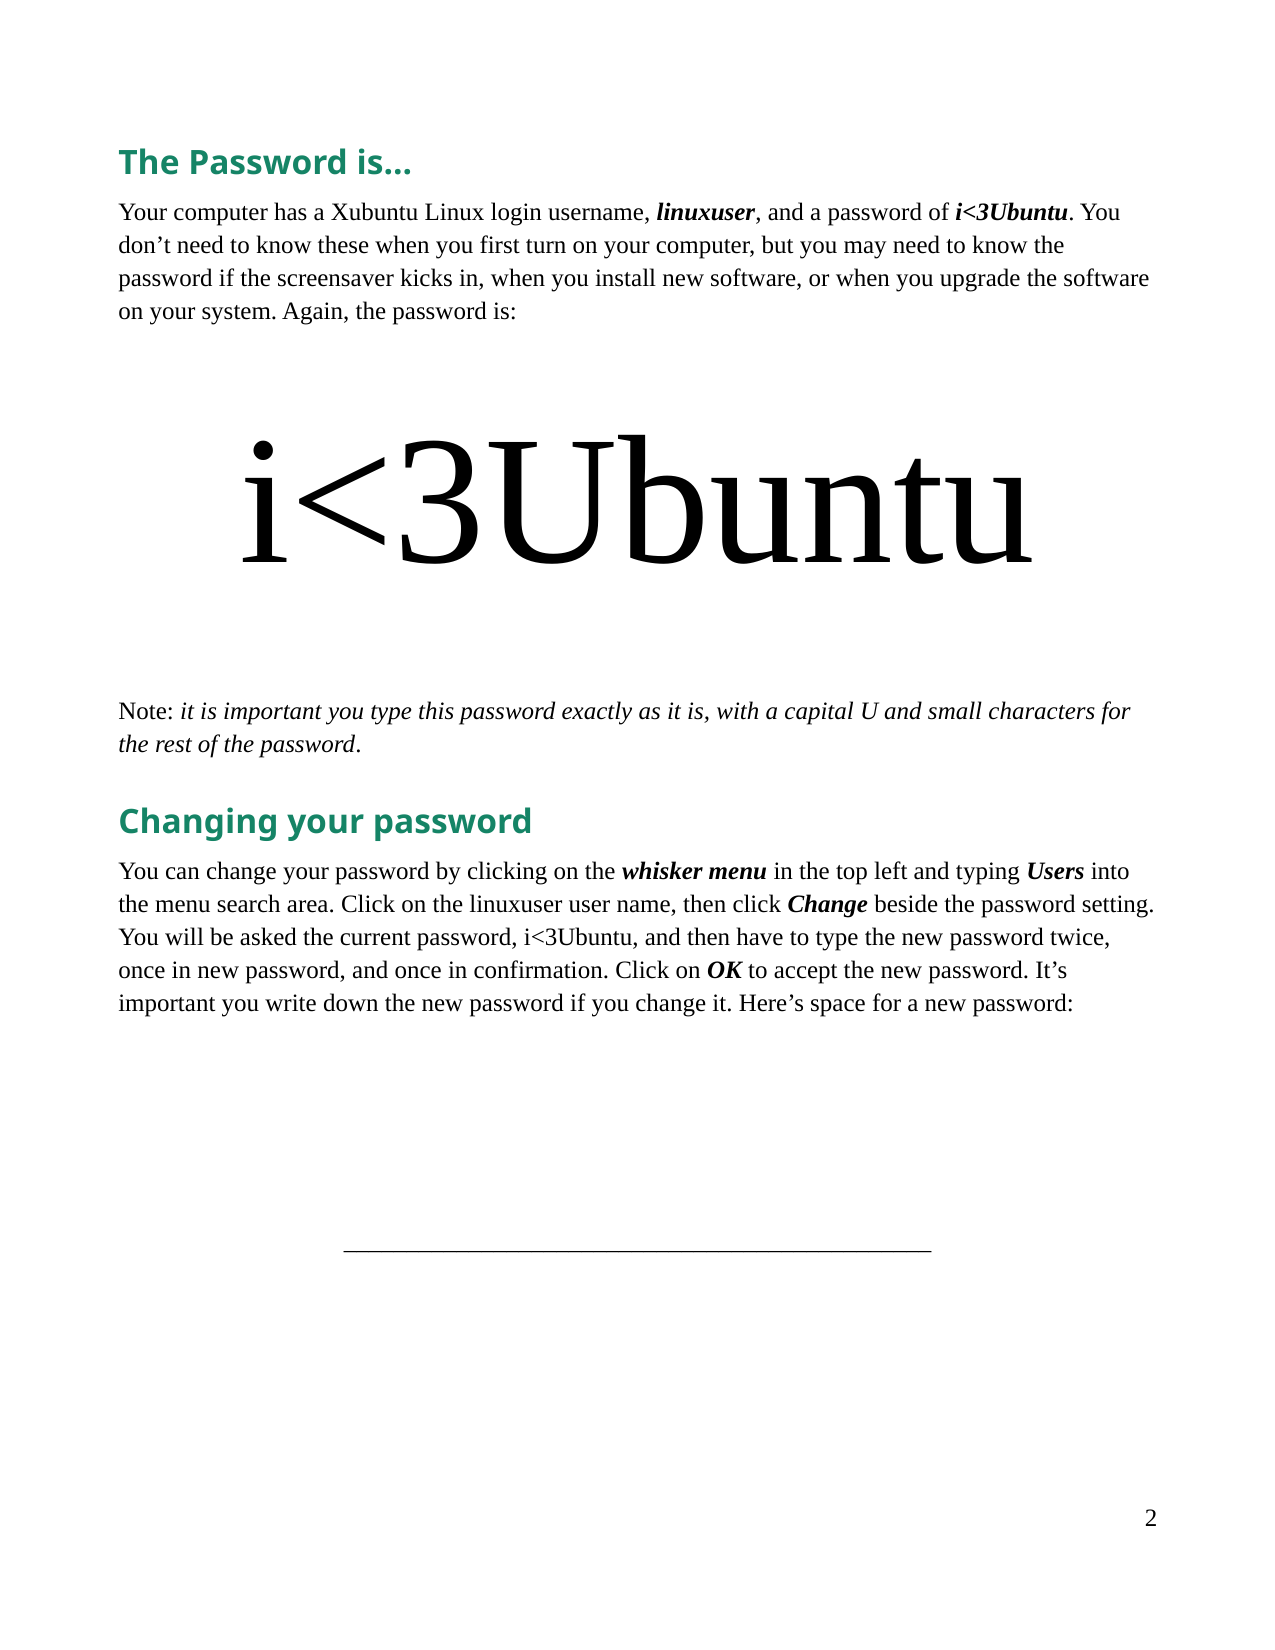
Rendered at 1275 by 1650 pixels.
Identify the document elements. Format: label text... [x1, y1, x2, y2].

text i<3Ubuntu [118, 391, 1157, 602]
text You can change your password by clicking on the whisker menu in the top left and typing Users into the menu search area. Click on the linuxuser user name, then click Change beside the password setting. You will be asked the current password, i<3Ubuntu, and then have to type the new password twice, once in new password, and once in confirmation. Click on OK to accept the new password. It’s important you write down the new password if you change it. Here’s space for a new password: [118, 856, 1157, 1017]
text Your computer has a Xubuntu Linux login username, linuxuser, and a password of i<3Ubuntu. You don’t need to know these when you first turn on your computer, but you may need to know the password if the screensaver kicks in, when you install new software, or when you upgrade the software on your system. Again, the password is: [118, 197, 1157, 325]
text _______________________________________________ [118, 1226, 1157, 1254]
text Note: it is important you type this password exactly as it is, with a capital U and small characters for the rest of the password. [118, 696, 1157, 758]
subtitle The Password is... [118, 139, 1157, 185]
subtitle Changing your password [118, 797, 1157, 843]
